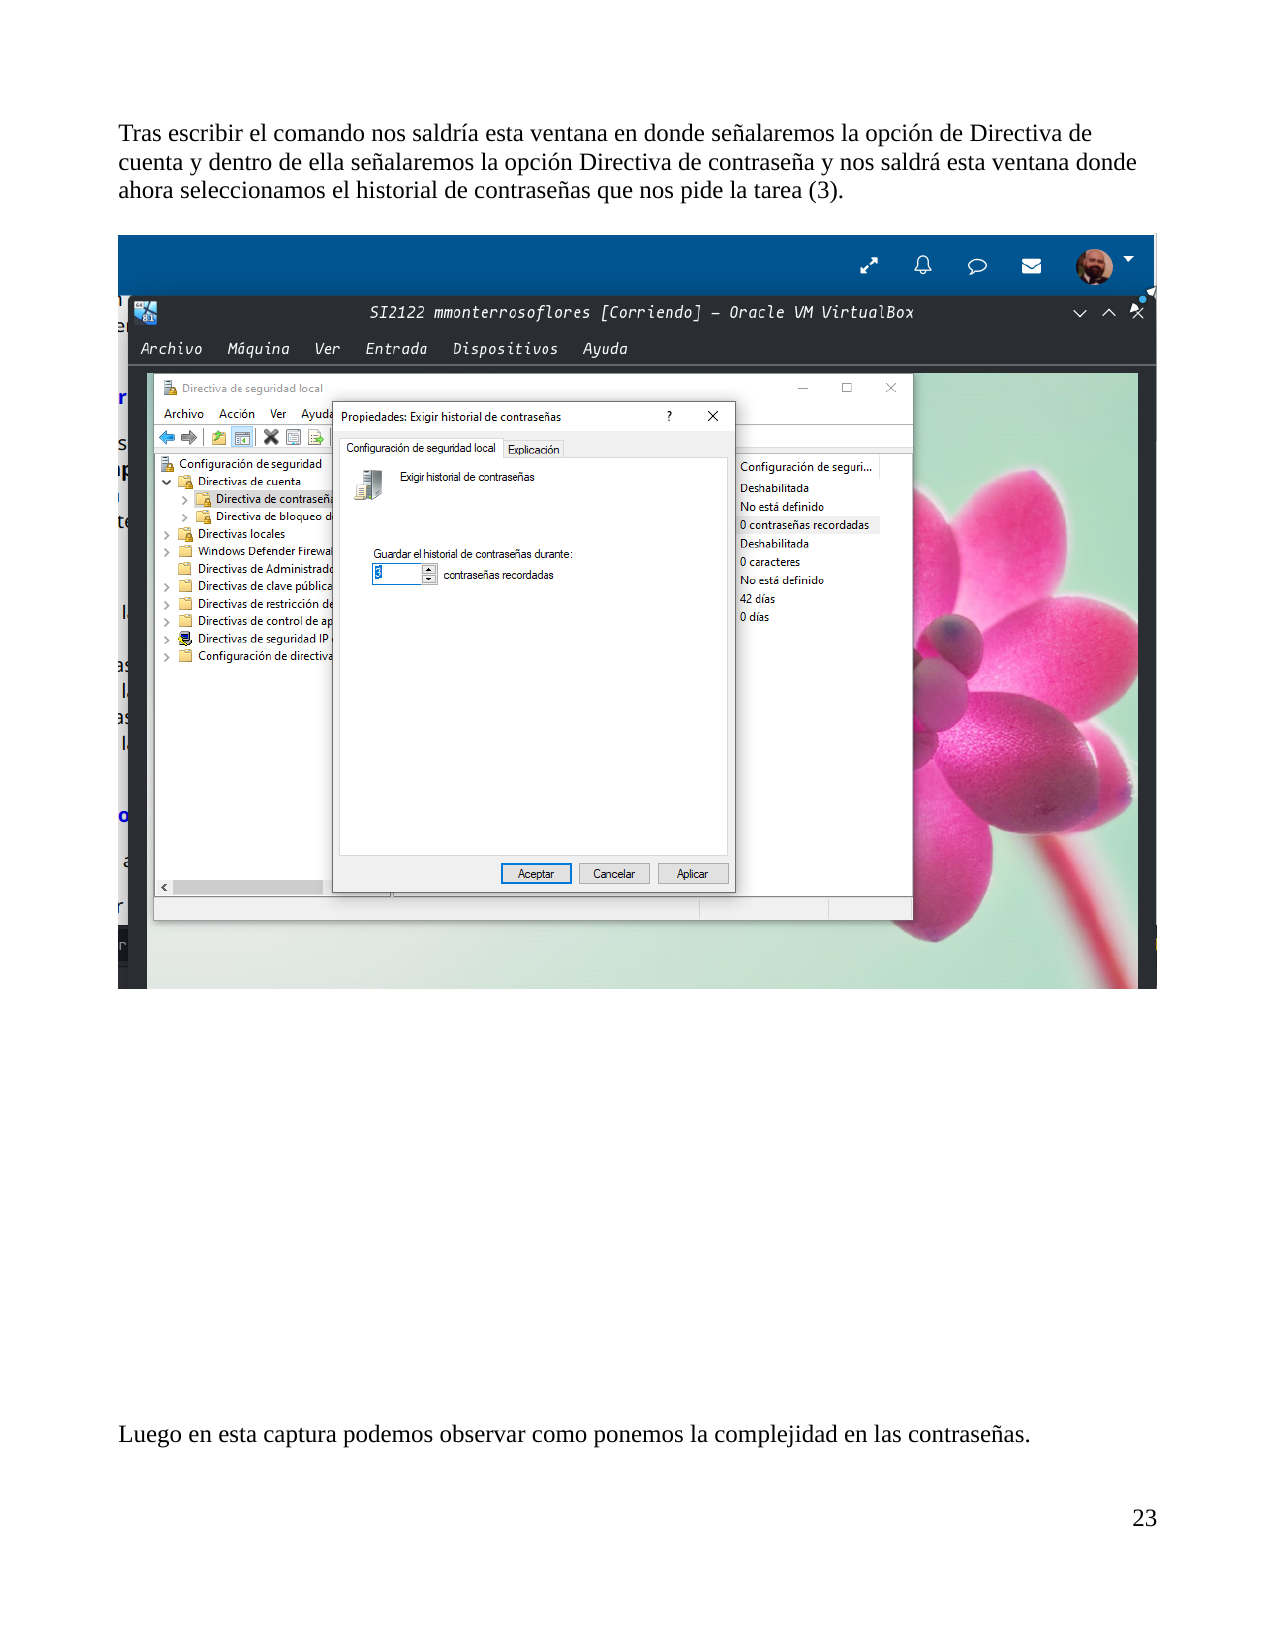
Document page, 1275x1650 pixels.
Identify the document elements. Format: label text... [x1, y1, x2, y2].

text Luego en esta captura podemos observar como ponemos la complejidad en las contraseñas. [118, 1419, 1157, 1448]
text Tras escribir el comando nos saldría esta ventana en donde señalaremos la opción de Directiva de cuenta y dentro de ella señalaremos la opción Directiva de contraseña y nos saldrá esta ventana donde ahora seleccionamos el historial de contraseñas que nos pide la tarea (3). [118, 118, 1157, 204]
picture [118, 233, 1157, 989]
table_header [118, 989, 1157, 1017]
